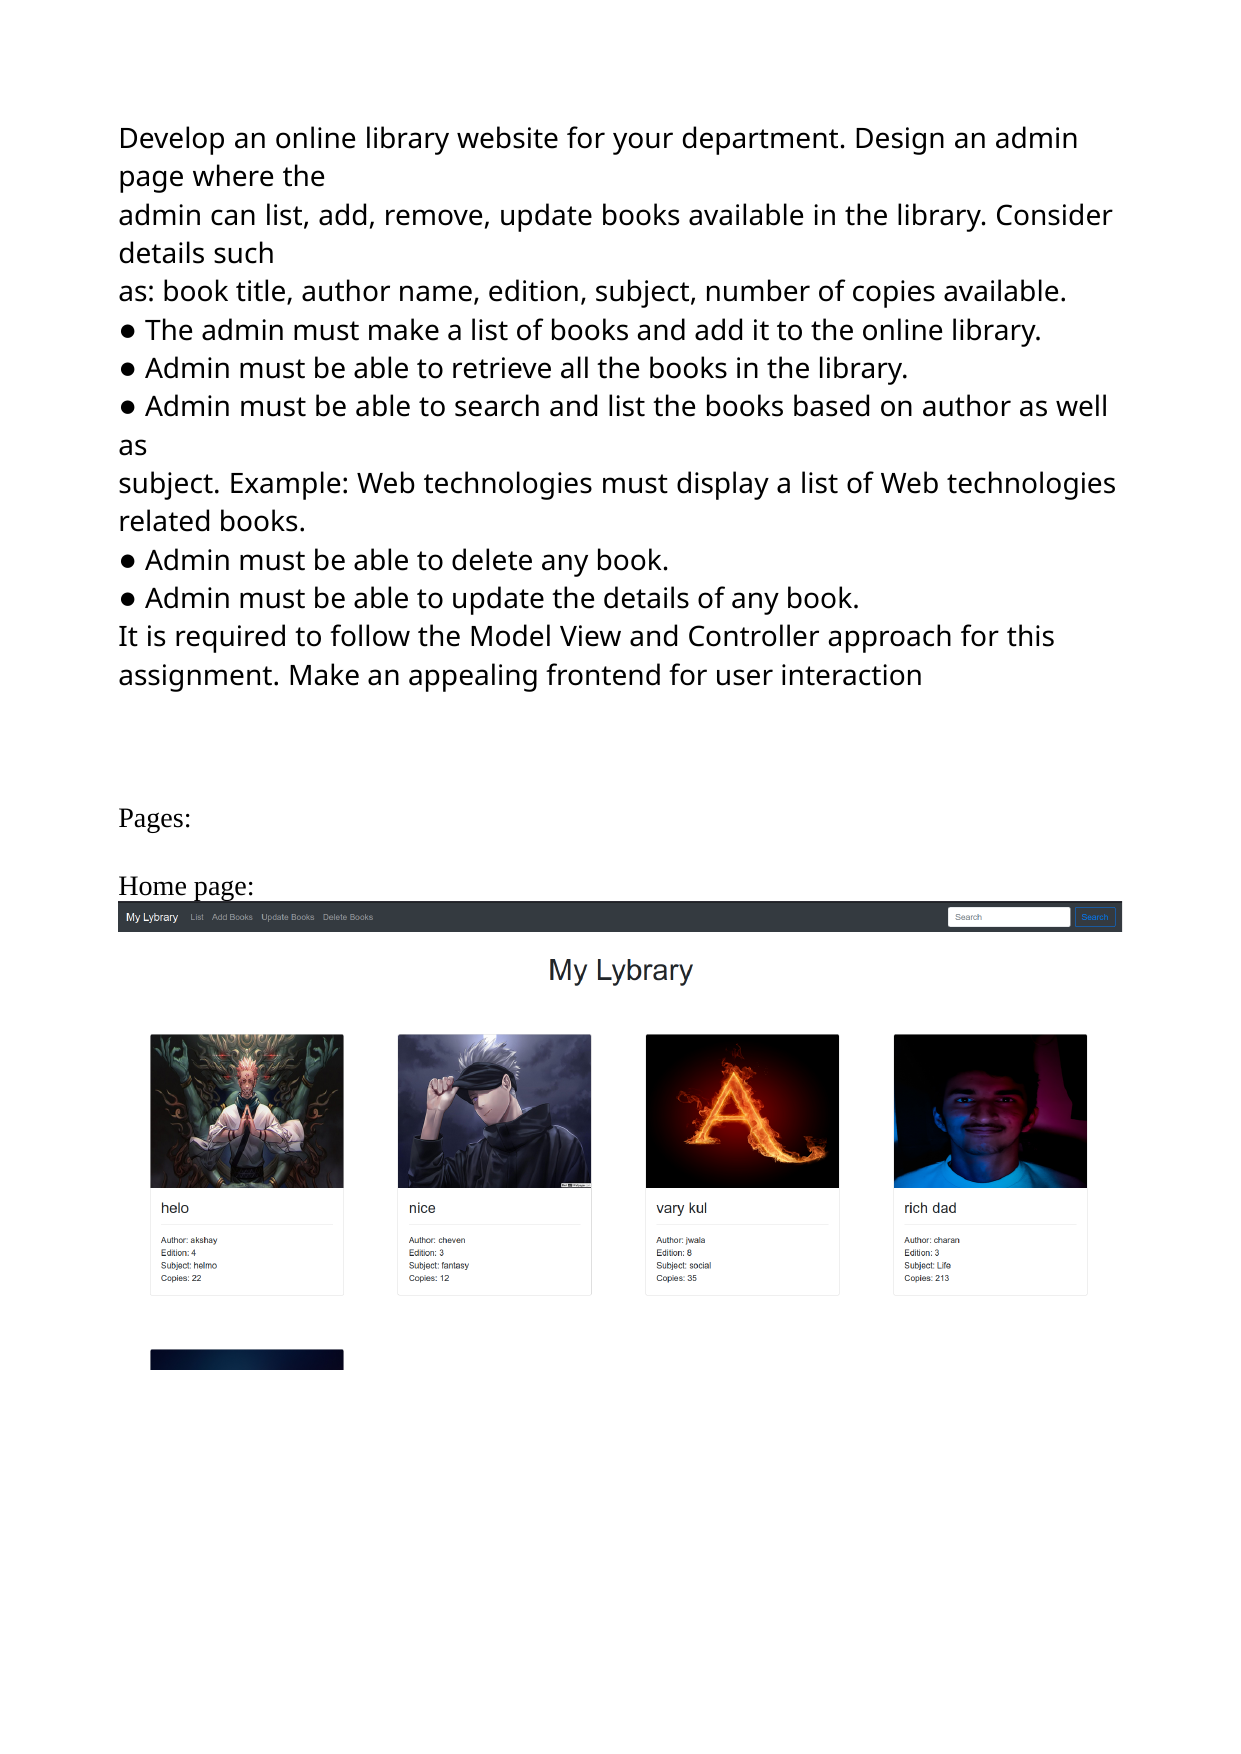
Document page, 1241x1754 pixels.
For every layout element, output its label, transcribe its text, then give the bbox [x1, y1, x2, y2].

text Pages: [118, 801, 1122, 833]
text Home page: [118, 869, 1122, 901]
text Develop an online library website for your department. Design an admin page where the admin can list, add, remove, update books available in the library. Consider details such as: book title, author name, edition, subject, number of copies available. ● The admin must make a list of books and add it to the online library. ● Admin must be able to retrieve all the books in the library. ● Admin must be able to search and list the books based on author as well as subject. Example: Web technologies must display a list of Web technologies related books. ● Admin must be able to delete any book. ● Admin must be able to update the details of any book. It is required to follow the Model View and Controller approach for this assignment. Make an appealing frontend for user interaction [118, 118, 1122, 693]
picture [118, 901, 1123, 1370]
